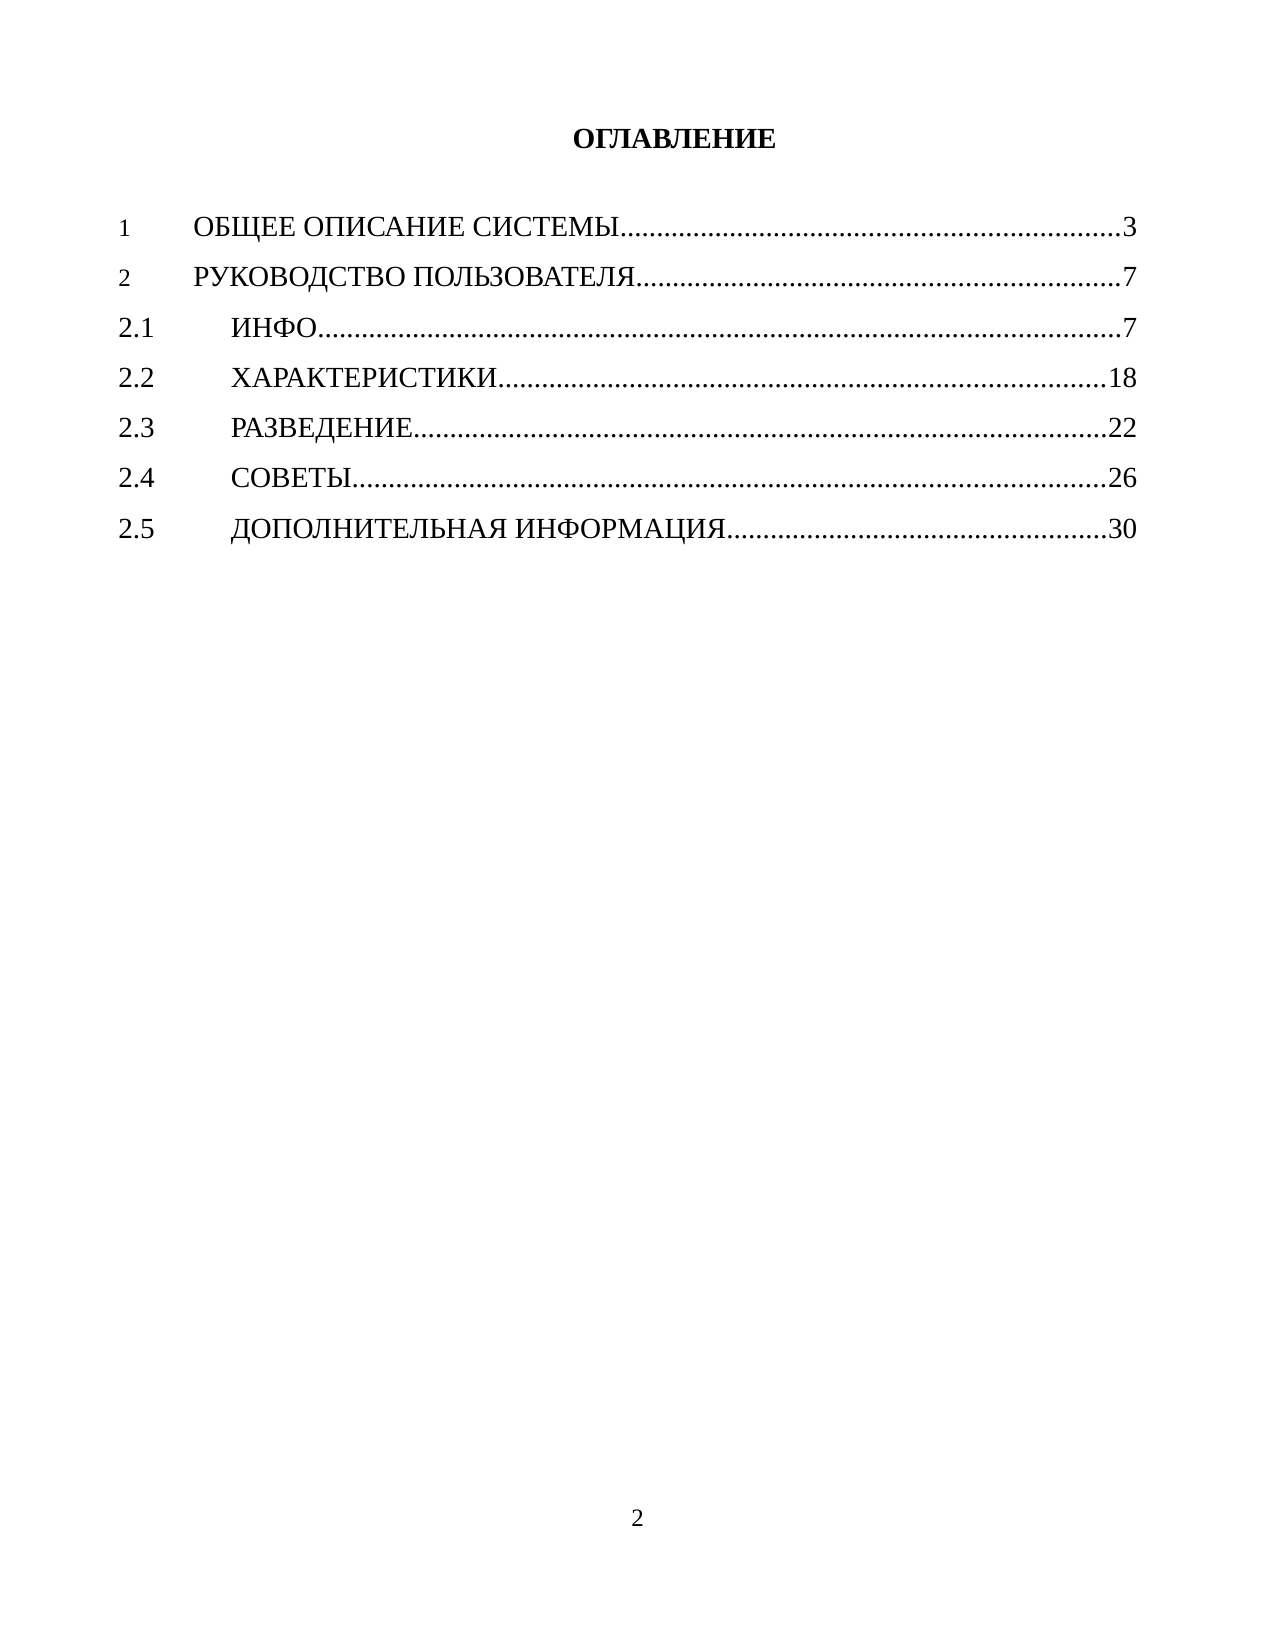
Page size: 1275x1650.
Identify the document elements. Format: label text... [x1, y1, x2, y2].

list ИНФО 7 [118, 310, 1157, 343]
list ХАРАКТЕРИСТИКИ 18 [118, 360, 1157, 393]
list СОВЕТЫ 26 [118, 461, 1157, 494]
list РУКОВОДСТВО ПОЛЬЗОВАТЕЛЯ 7 [118, 259, 1157, 293]
list ДОПОЛНИТЕЛЬНАЯ ИНФОРМАЦИЯ 30 [118, 511, 1157, 544]
text ОГЛАВЛЕНИЕ [118, 118, 1157, 156]
list ОБЩЕЕ ОПИСАНИЕ СИСТЕМЫ 3 [118, 209, 1157, 243]
list РАЗВЕДЕНИЕ 22 [118, 410, 1157, 444]
